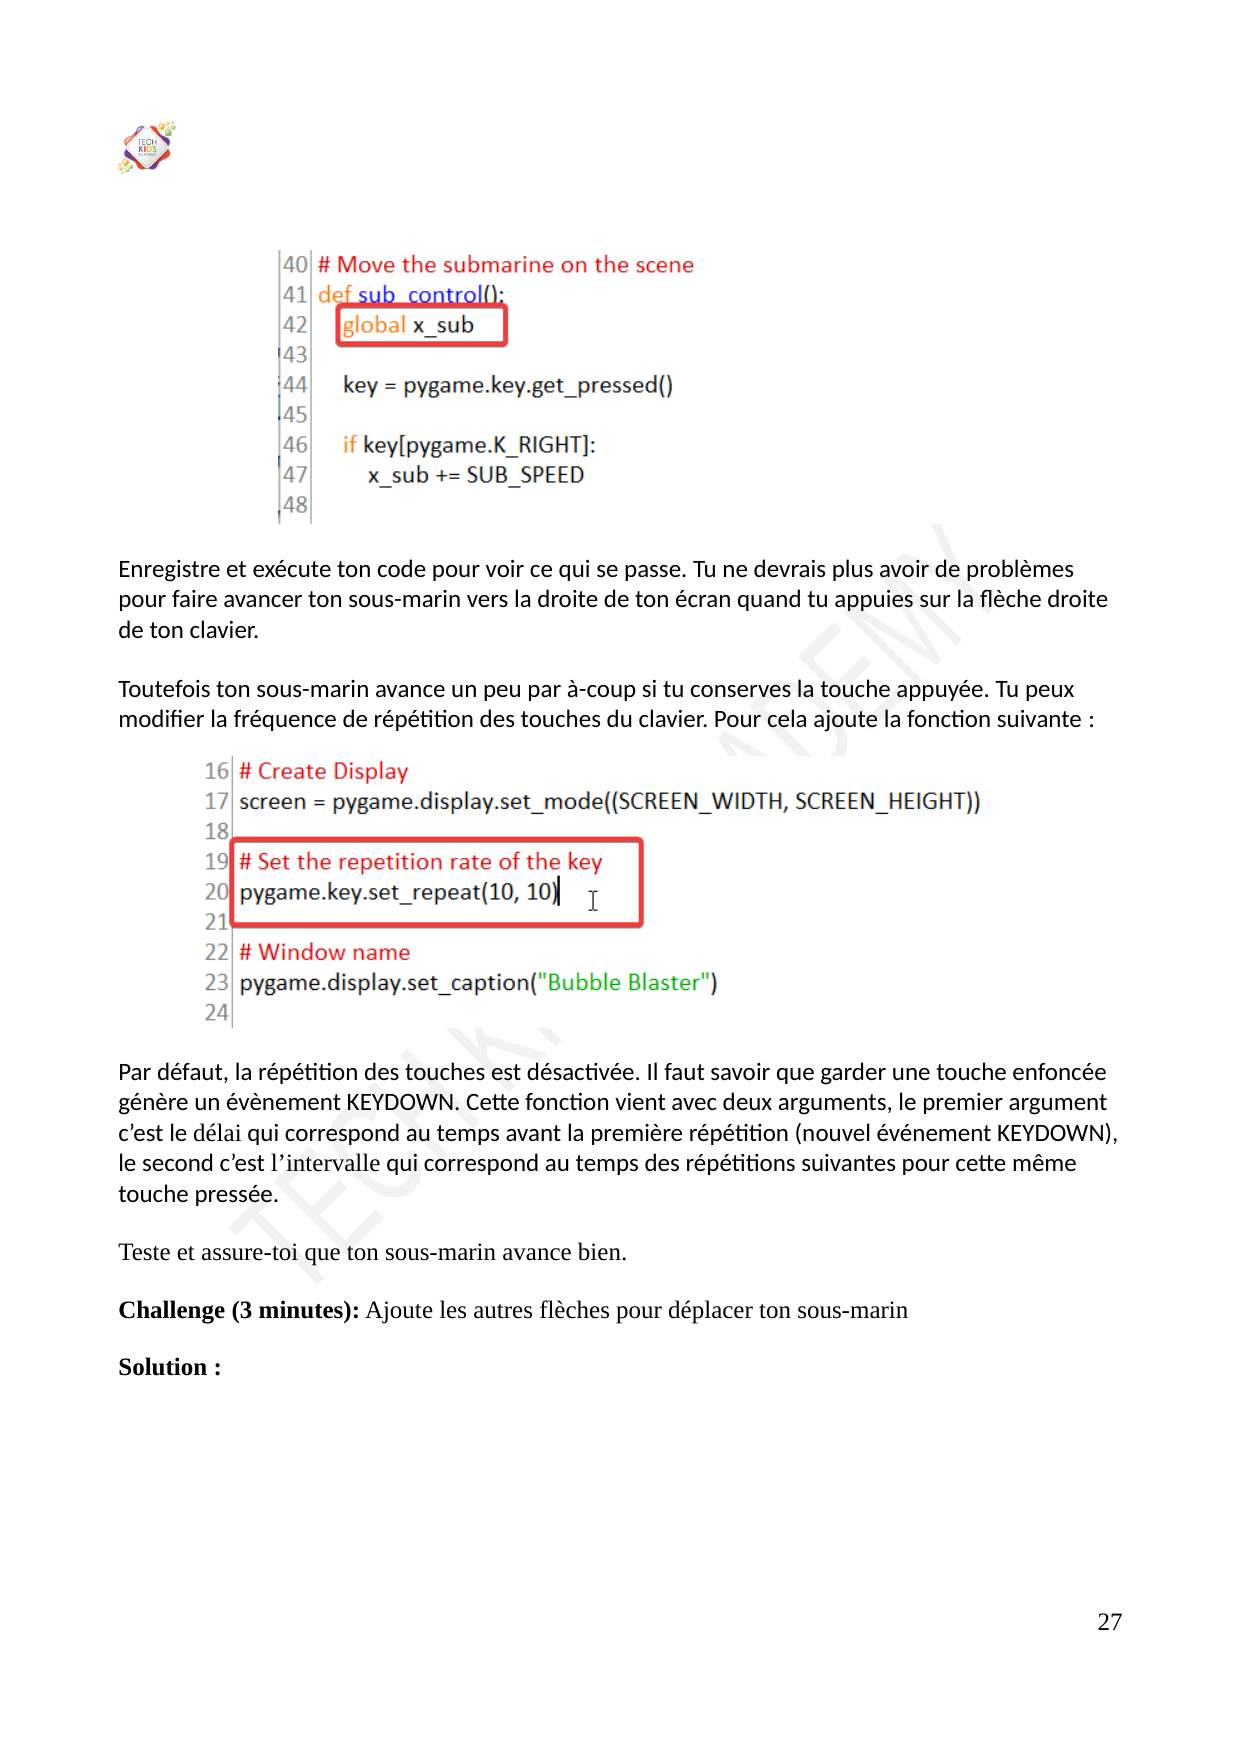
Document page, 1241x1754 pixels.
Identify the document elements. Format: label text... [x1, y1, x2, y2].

picture [203, 756, 1051, 1028]
text Enregistre et exécute ton code pour voir ce qui se passe. Tu ne devrais plus avoir de problèmes pour faire avancer ton sous-marin vers la droite de ton écran quand tu appuies sur la flèche droite de ton clavier. [118, 553, 1122, 644]
text Par défaut, la répétition des touches est désactivée. Il faut savoir que garder une touche enfoncée génère un évènement KEYDOWN. Cette fonction vient avec deux arguments, le premier argument c’est le délai qui correspond au temps avant la première répétition (nouvel événement KEYDOWN), le second c’est l’intervalle qui correspond au temps des répétitions suivantes pour cette même touche pressée. [118, 1056, 1122, 1208]
text Teste et assure-toi que ton sous-marin avance bien. [285, 1237, 1122, 1266]
text Challenge (3 minutes): Ajoute les autres flèches pour déplacer ton sous-marin [118, 1295, 1122, 1323]
text Toutefois ton sous-marin avance un peu par à-coup si tu conserves la touche appuyée. Tu peux modifier la fréquence de répétition des touches du clavier. Pour cela ajoute la fonction suivante : [118, 673, 1122, 734]
text Solution : [118, 1352, 1122, 1381]
picture [118, 118, 176, 176]
picture [278, 250, 946, 524]
text Teste et assure-toi que ton sous-marin avance bien. [118, 1237, 298, 1266]
